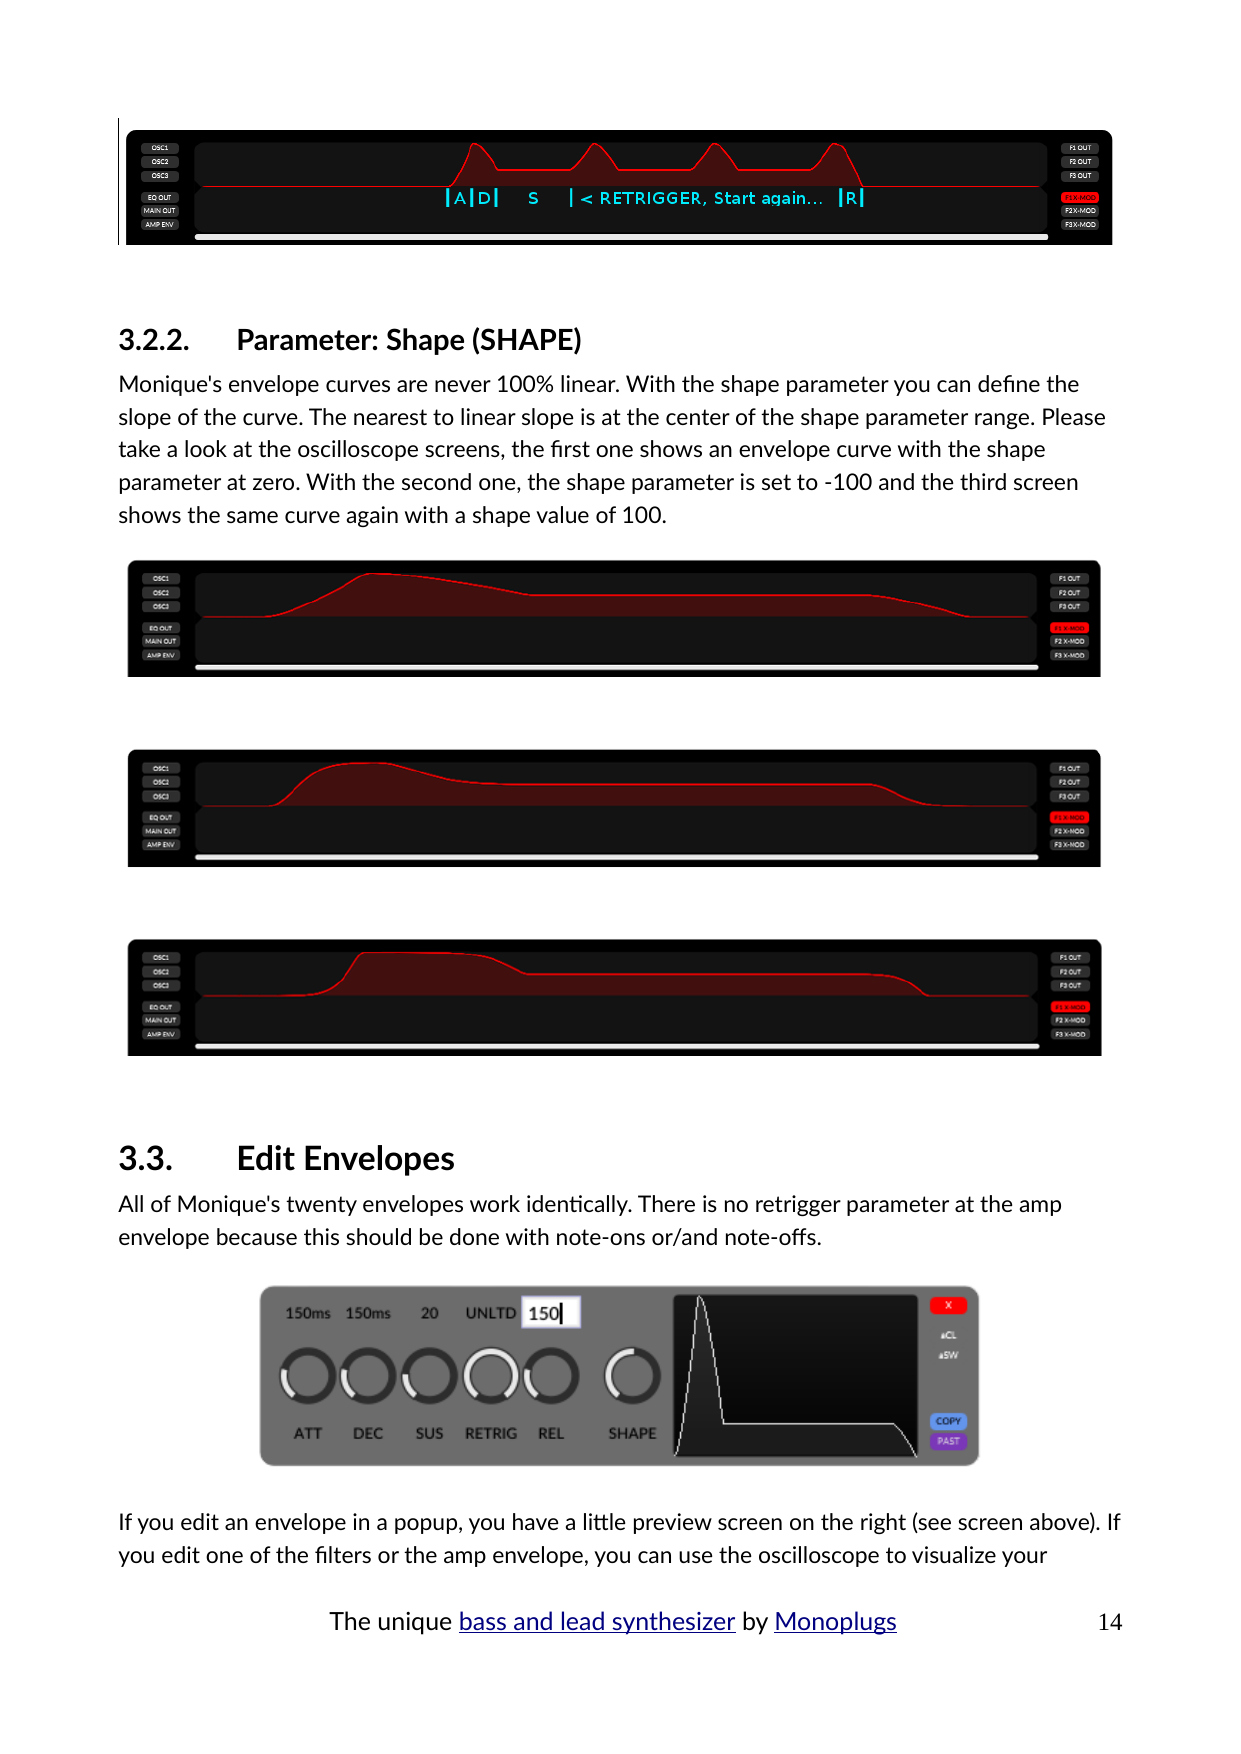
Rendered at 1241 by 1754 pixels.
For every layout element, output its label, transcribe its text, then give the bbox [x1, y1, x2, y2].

subtitle Edit Envelopes [118, 1137, 1122, 1178]
picture [118, 118, 1123, 255]
picture [118, 548, 1123, 685]
subtitle Parameter: Shape (SHAPE) [118, 322, 1122, 357]
picture [244, 1270, 996, 1482]
picture [118, 927, 1123, 1064]
text If you edit an envelope in a popup, you have a little preview screen on the right (see screen above). If you edit one of the filters or the amp envelope, you can use the oscilloscope to visualize your [118, 1508, 1122, 1568]
text All of Monique's twenty envelopes work identically. There is no retrigger parameter at the amp envelope because this should be done with note-ons or/and note-offs. [118, 1190, 1122, 1251]
picture [118, 737, 1123, 875]
text Monique's envelope curves are never 100% linear. With the shape parameter you can define the slope of the curve. The nearest to linear slope is at the center of the shape parameter range. Please take a look at the oscilloscope screens, the first one shows an envelope curve with the shape parameter at zero. With the second one, the shape parameter is set to -100 and the third screen shows the same curve again with a shape value of 100. [118, 369, 1122, 529]
